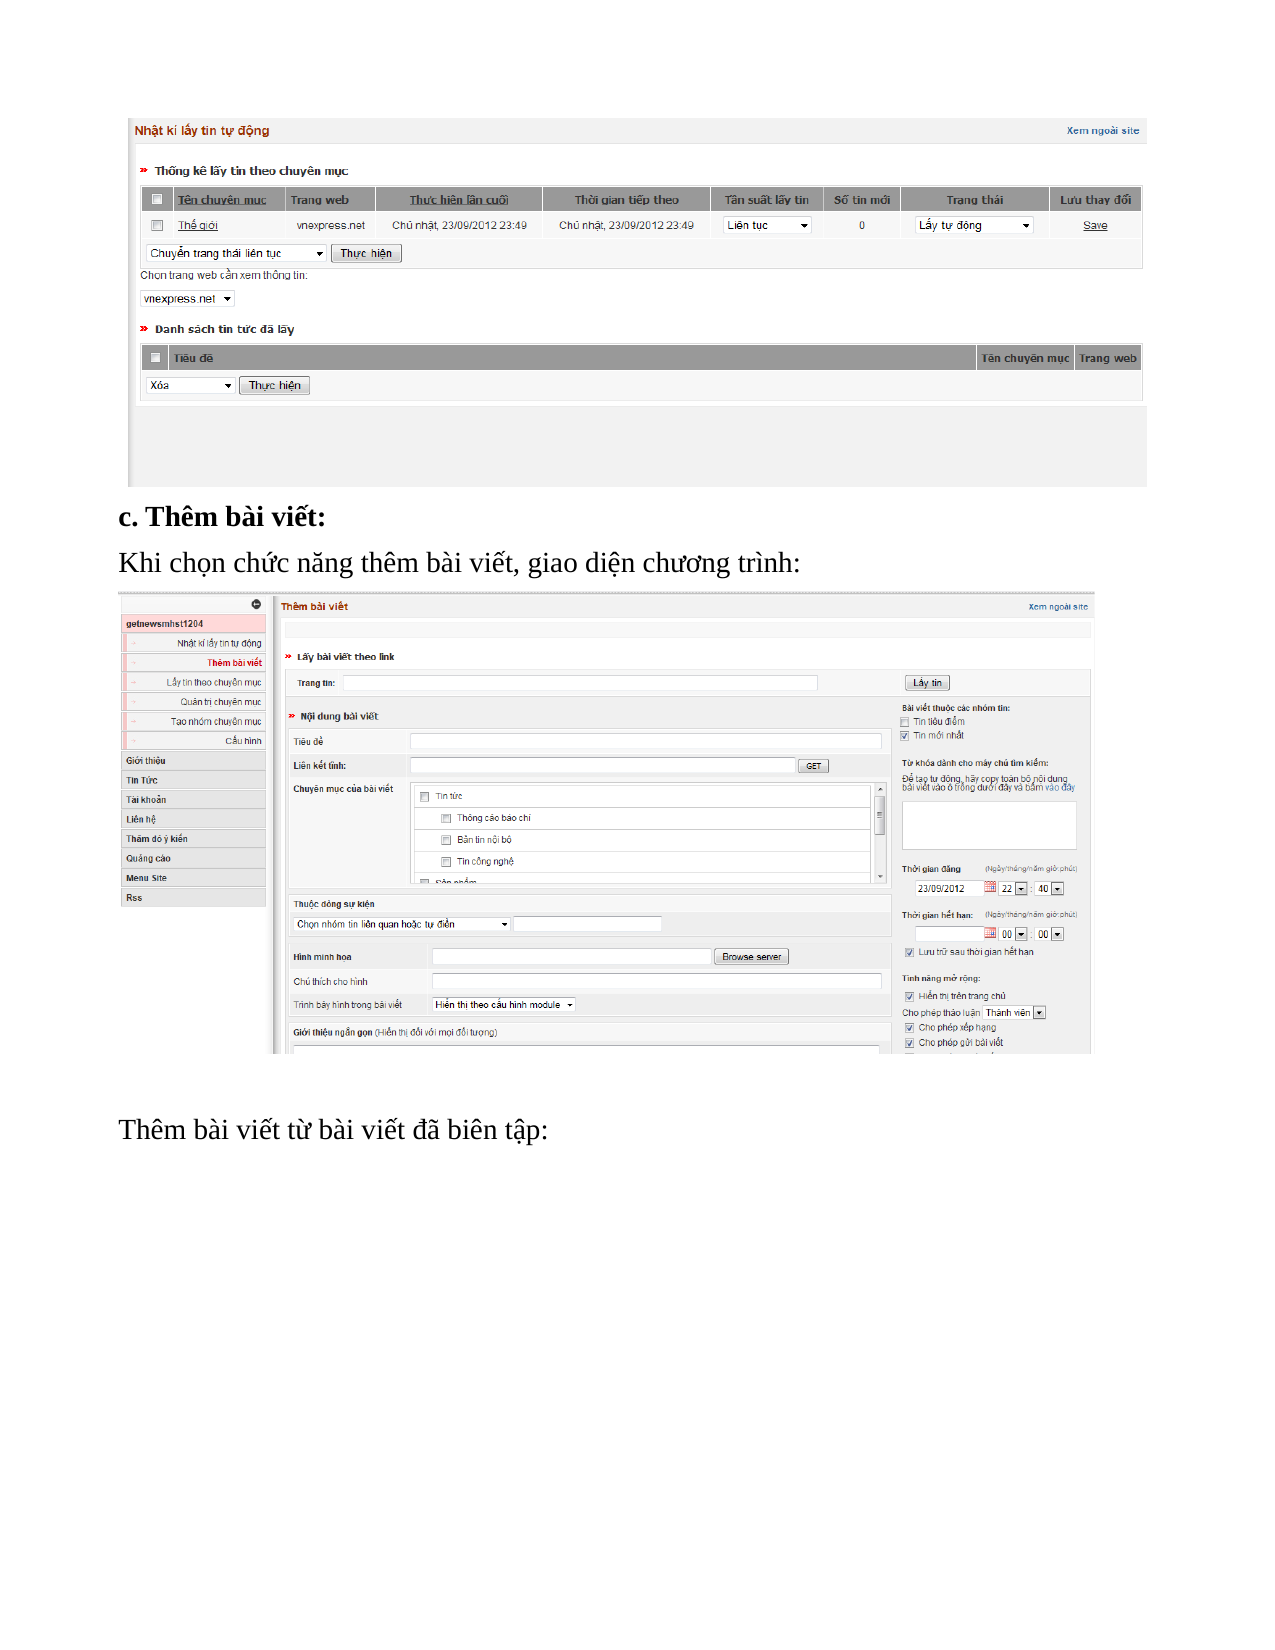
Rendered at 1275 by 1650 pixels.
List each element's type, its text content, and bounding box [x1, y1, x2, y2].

text Thêm bài viết từ bài viết đã biên tập: [118, 1112, 1157, 1146]
text Khi chọn chức năng thêm bài viết, giao diện chương trình: [118, 545, 1157, 579]
text c. Thêm bài viết: [118, 499, 1157, 533]
